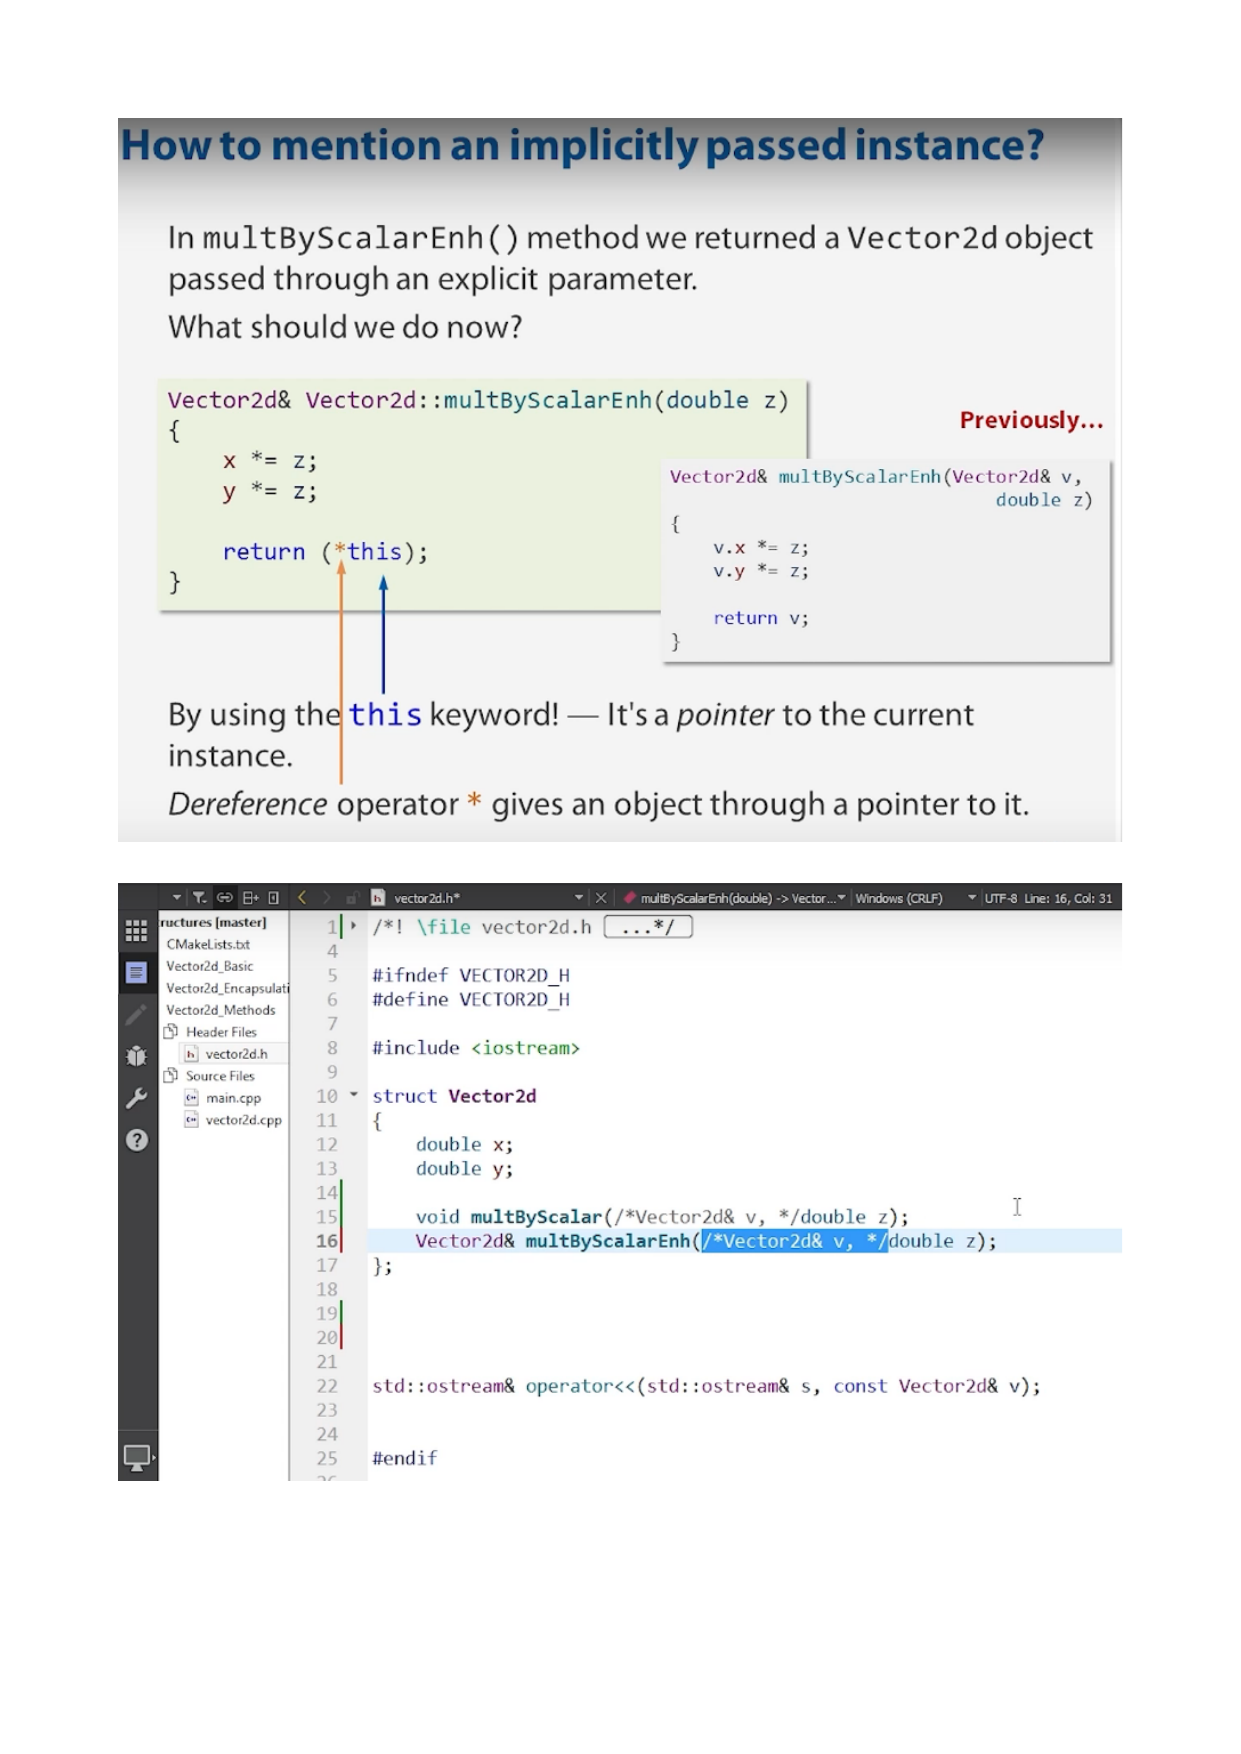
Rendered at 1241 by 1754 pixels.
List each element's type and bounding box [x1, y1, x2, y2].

picture [118, 883, 1123, 1481]
picture [118, 118, 1123, 842]
